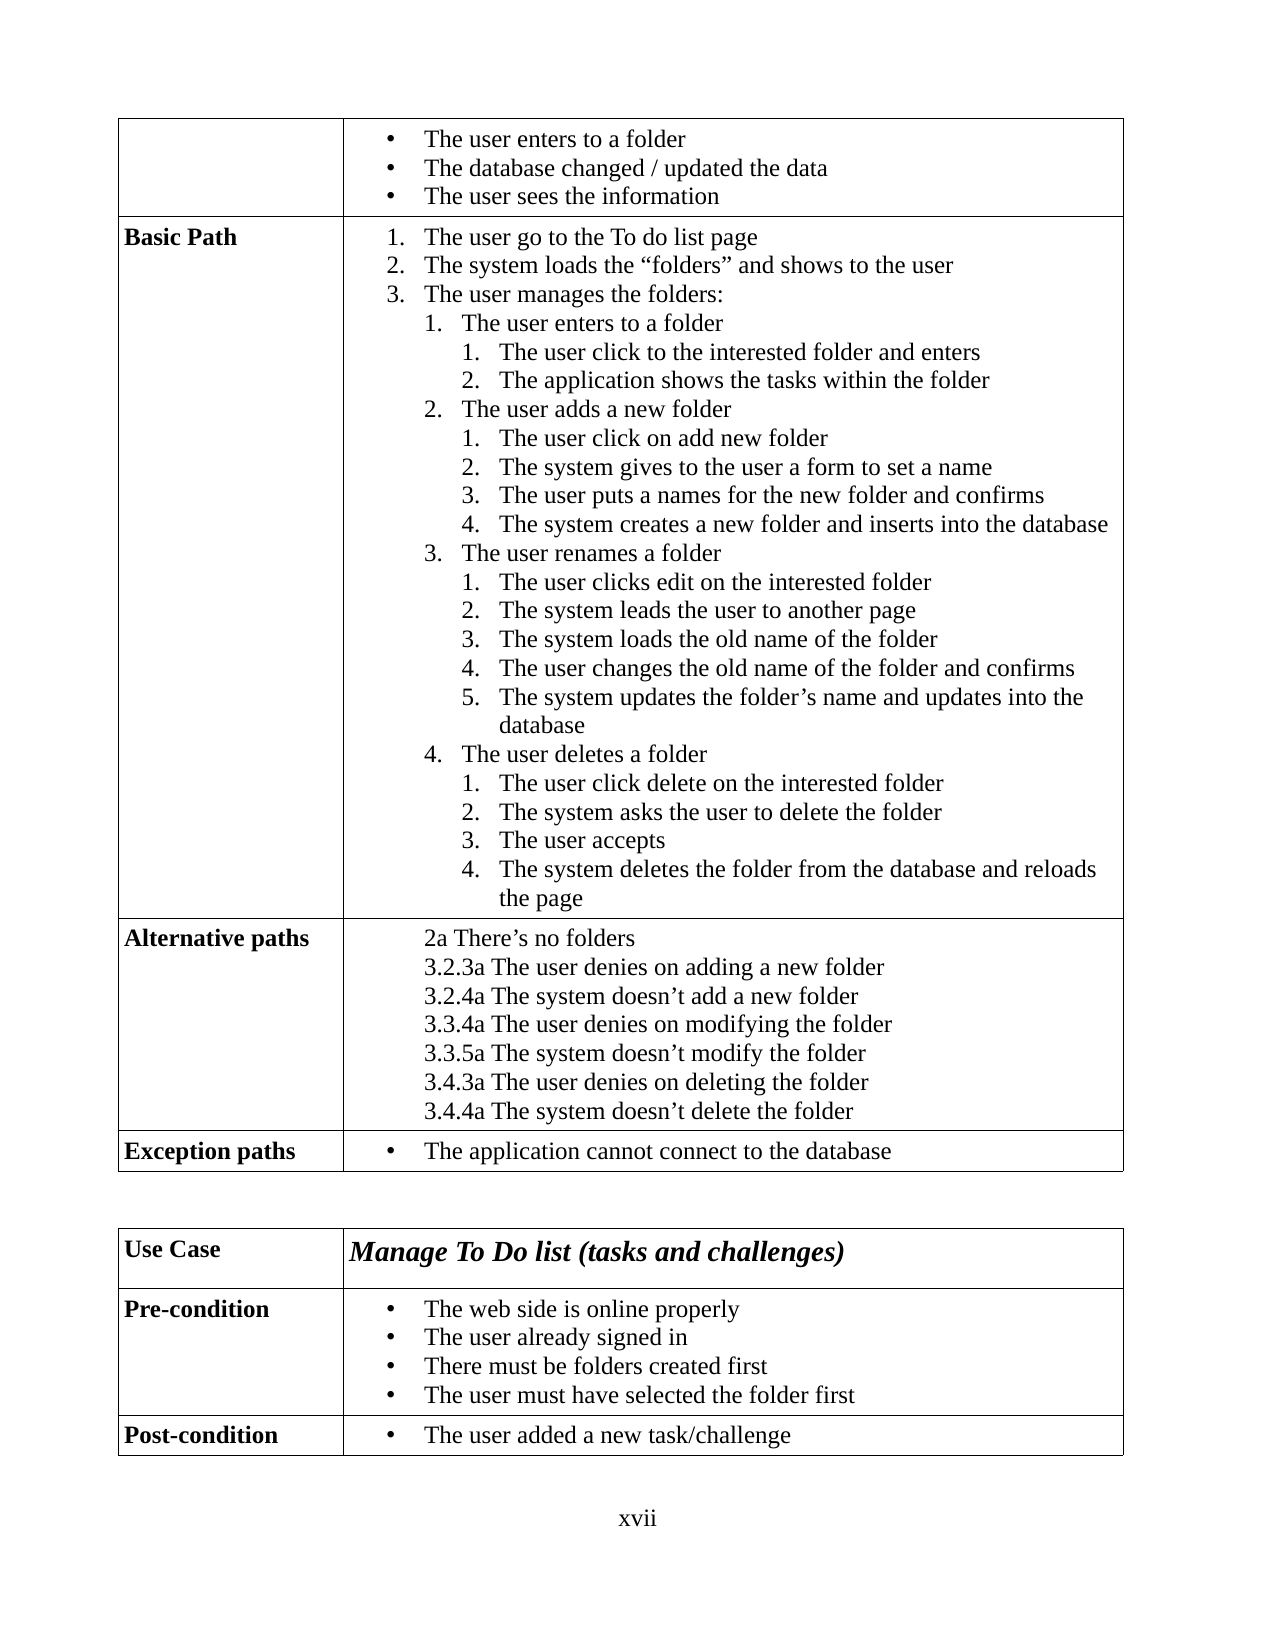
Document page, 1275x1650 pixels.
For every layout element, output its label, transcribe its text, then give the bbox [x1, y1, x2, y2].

table_cell The user added a new task/challenge The user modified a task/challenge The user deleted a task/challenge The database changed / updated the data The user sees the information [344, 1416, 1123, 1455]
table_header Manage To Do list (tasks and challenges) [344, 1229, 1123, 1288]
table_cell Basic Path [119, 217, 343, 917]
table_cell Pre-condition [119, 1289, 343, 1414]
table_cell The application cannot connect to the database [344, 1131, 1123, 1171]
table_cell 2a There’s no folders 3.2.3a The user denies on adding a new folder 3.2.4a The system doesn’t add a new folder 3.3.4a The user denies on modifying the folder 3.3.5a The system doesn’t modify the folder 3.4.3a The user denies on deleting the folder 3.4.4a The system doesn’t delete the folder [344, 919, 1123, 1130]
table_cell The web side is online properly The user already signed in There must be folders created first The user must have selected the folder first [344, 1289, 1123, 1414]
table_cell The user go to the To do list page The system loads the “folders” and shows to the user The user manages the folders: The user enters to a folder The user click to the interested folder and enters The application shows the tasks within the folder The user adds a new folder The user click on add new folder The system gives to the user a form to set a name The user puts a names for the new folder and confirms The system creates a new folder and inserts into the database The user renames a folder The user clicks edit on the interested folder The system leads the user to another page The system loads the old name of the folder The user changes the old name of the folder and confirms The system updates the folder’s name and updates into the database The user deletes a folder The user click delete on the interested folder The system asks the user to delete the folder The user accepts The system deletes the folder from the database and reloads the page [344, 217, 1123, 917]
table_cell Post-condition [119, 1416, 343, 1455]
table_cell The user added a new folder The user modified a folder The user deleted a folder The user enters to a folder The database changed / updated the data The user sees the information [344, 119, 1123, 216]
table_header Use Case [119, 1229, 343, 1288]
table_cell [119, 119, 343, 216]
table_cell Exception paths [119, 1131, 343, 1171]
table_cell Alternative paths [119, 919, 343, 1130]
